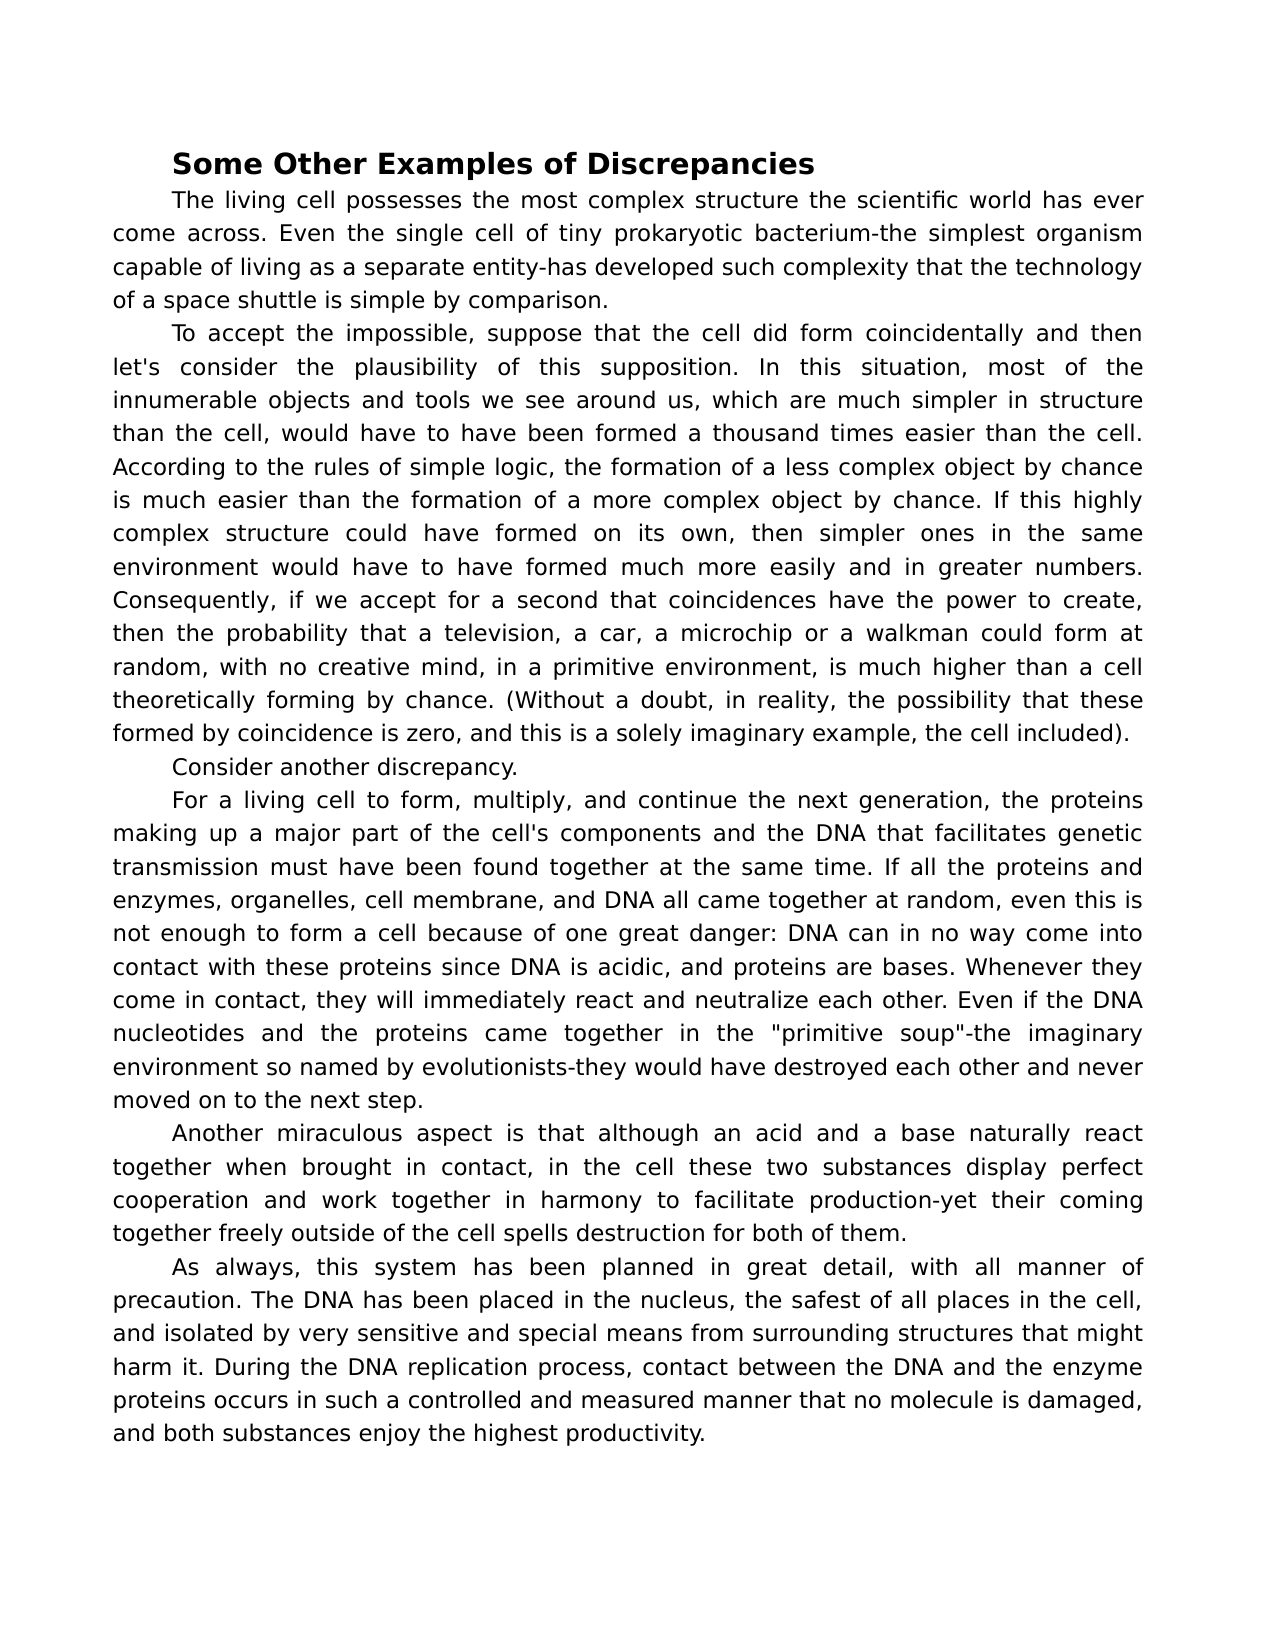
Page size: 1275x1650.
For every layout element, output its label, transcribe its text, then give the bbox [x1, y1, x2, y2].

text As always, this system has been planned in great detail, with all manner of precaution. The DNA has been placed in the nucleus, the safest of all places in the cell, and isolated by very sensitive and special means from surrounding structures that might harm it. During the DNA replication process, contact between the DNA and the enzyme proteins occurs in such a controlled and measured manner that no molecule is damaged, and both substances enjoy the highest productivity. [112, 1248, 1145, 1448]
text For a living cell to form, multiply, and continue the next generation, the proteins making up a major part of the cell's components and the DNA that facilitates genetic transmission must have been found together at the same time. If all the proteins and enzymes, organelles, cell membrane, and DNA all came together at random, even this is not enough to form a cell because of one great danger: DNA can in no way come into contact with these proteins since DNA is acidic, and proteins are bases. Whenever they come in contact, they will immediately react and neutralize each other. Even if the DNA nucleotides and the proteins came together in the "primitive soup"-the imaginary environment so named by evolutionists-they would have destroyed each other and never moved on to the next step. [112, 782, 1145, 1115]
text To accept the impossible, suppose that the cell did form coincidentally and then let's consider the plausibility of this supposition. In this situation, most of the innumerable objects and tools we see around us, which are much simpler in structure than the cell, would have to have been formed a thousand times easier than the cell. According to the rules of simple logic, the formation of a less complex object by chance is much easier than the formation of a more complex object by chance. If this highly complex structure could have formed on its own, then simpler ones in the same environment would have to have formed much more easily and in greater numbers. Consequently, if we accept for a second that coincidences have the power to create, then the probability that a television, a car, a microchip or a walkman could form at random, with no creative mind, in a primitive environment, is much higher than a cell theoretically forming by chance. (Without a doubt, in reality, the possibility that these formed by coincidence is zero, and this is a solely imaginary example, the cell included). [112, 315, 1145, 748]
text Some Other Examples of Discrepancies [112, 148, 1145, 182]
text Consider another discrepancy. [112, 748, 1145, 782]
text Another miraculous aspect is that although an acid and a base naturally react together when brought in contact, in the cell these two substances display perfect cooperation and work together in harmony to facilitate production-yet their coming together freely outside of the cell spells destruction for both of them. [112, 1115, 1145, 1248]
text The living cell possesses the most complex structure the scientific world has ever come across. Even the single cell of tiny prokaryotic bacterium-the simplest organism capable of living as a separate entity-has developed such complexity that the technology of a space shuttle is simple by comparison. [112, 182, 1145, 315]
